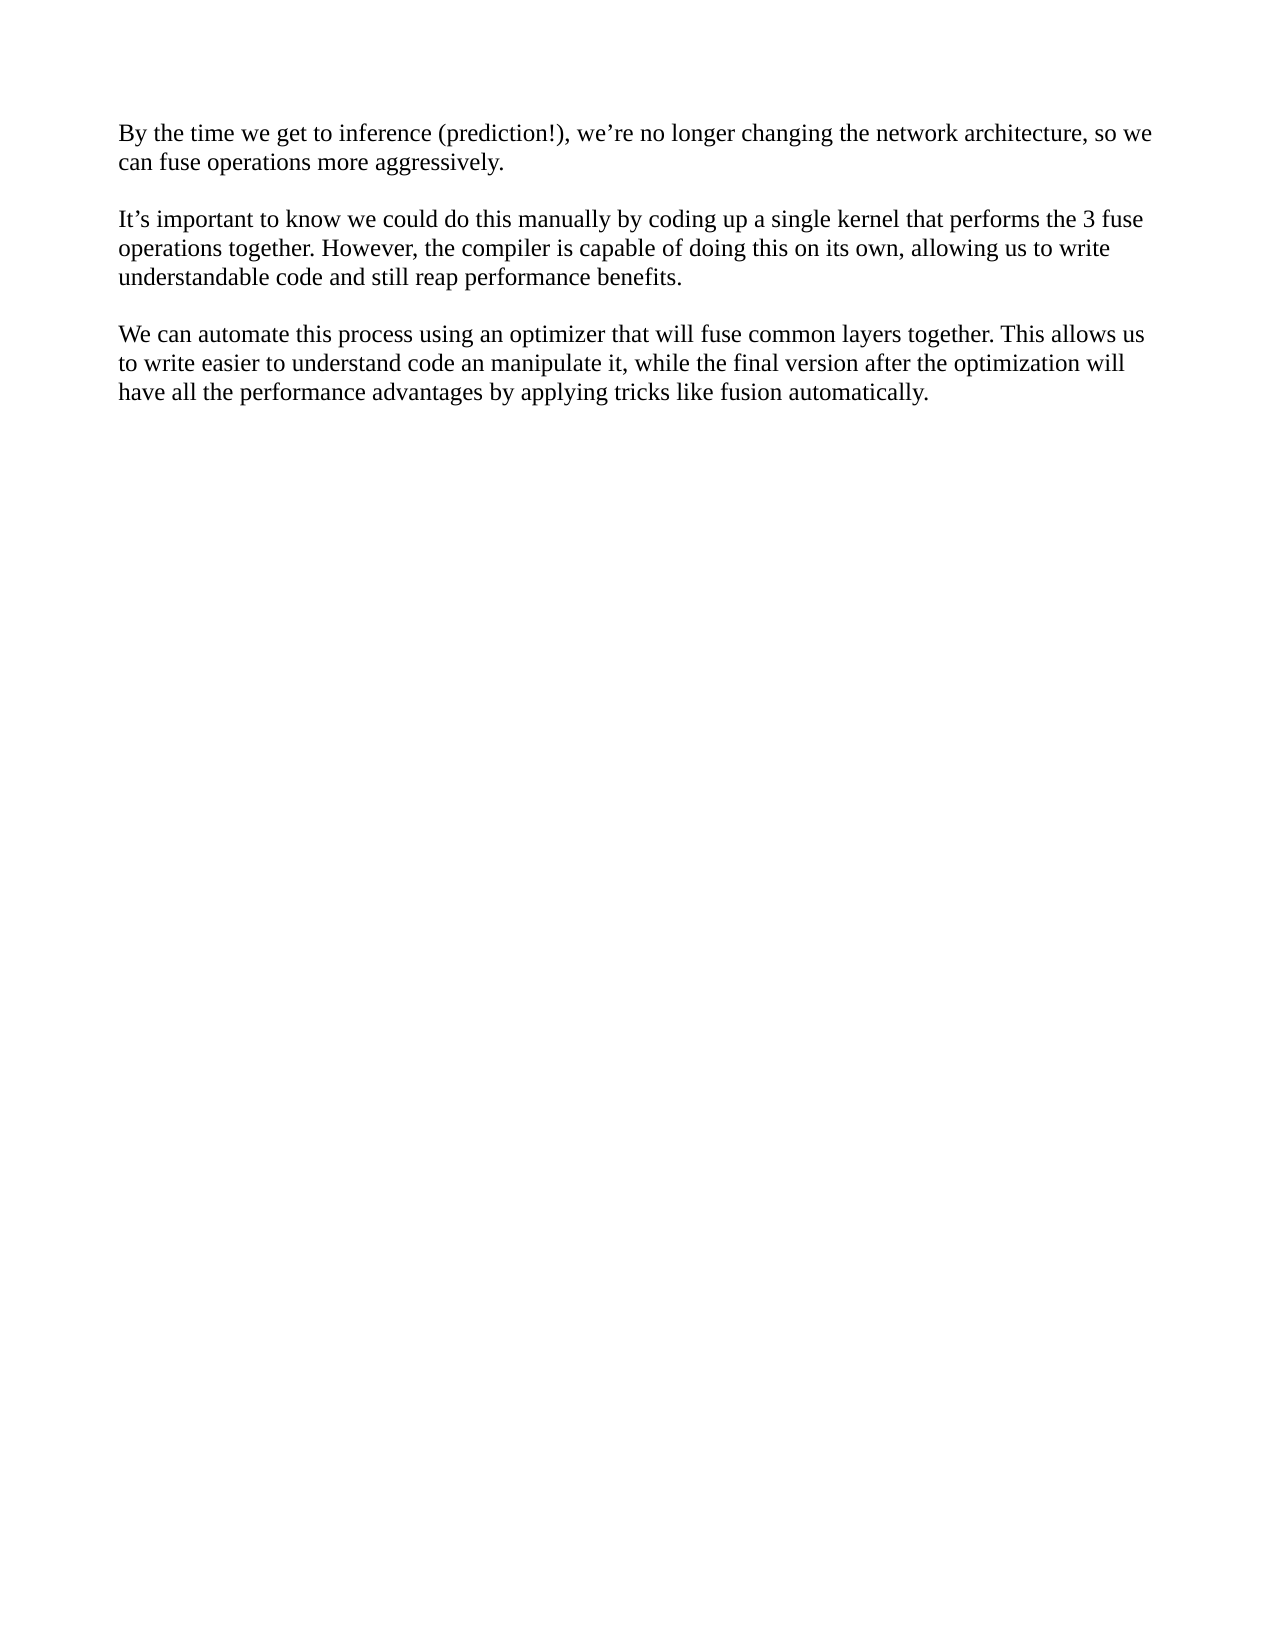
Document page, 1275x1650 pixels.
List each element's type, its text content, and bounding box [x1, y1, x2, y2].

text We can automate this process using an optimizer that will fuse common layers together. This allows us to write easier to understand code an manipulate it, while the final version after the optimization will have all the performance advantages by applying tricks like fusion automatically. [118, 319, 1157, 406]
text It’s important to know we could do this manually by coding up a single kernel that performs the 3 fuse operations together. However, the compiler is capable of doing this on its own, allowing us to write understandable code and still reap performance benefits. [118, 204, 1157, 291]
text By the time we get to inference (prediction!), we’re no longer changing the network architecture, so we can fuse operations more aggressively. [118, 118, 1157, 176]
